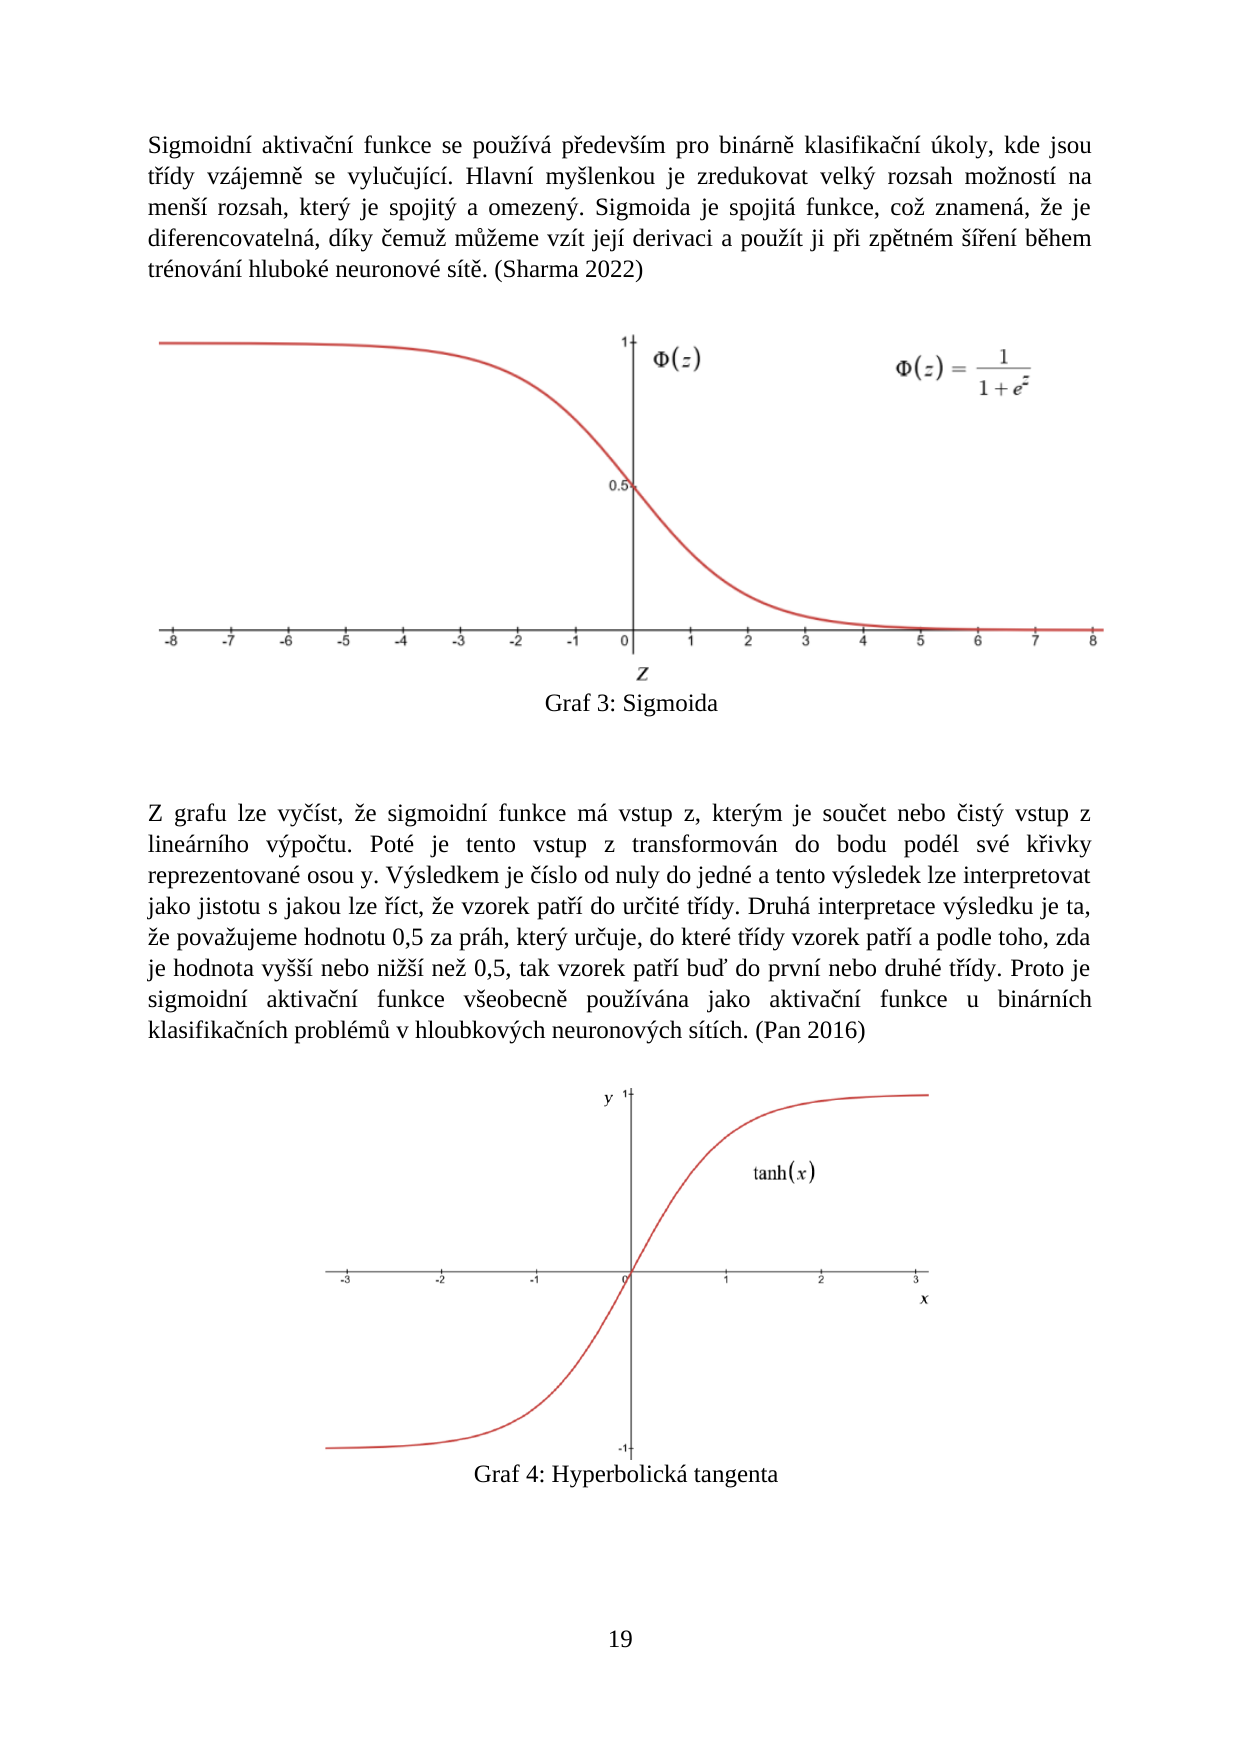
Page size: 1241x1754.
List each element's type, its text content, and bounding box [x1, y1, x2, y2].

text Graf 3: Sigmoida [159, 689, 1104, 717]
picture [158, 332, 1104, 689]
text Graf 4: Hyperbolická tangenta [318, 1460, 934, 1488]
picture [318, 1088, 934, 1460]
text Z grafu lze vyčíst, že sigmoidní funkce má vstup z, kterým je součet nebo čistý vstup z lineárního výpočtu. Poté je tento vstup z transformován do bodu podél své křivky reprezentované osou y. Výsledkem je číslo od nuly do jedné a tento výsledek lze interpretovat jako jistotu s jakou lze říct, že vzorek patří do určité třídy. Druhá interpretace výsledku je ta, že považujeme hodnotu 0,5 za práh, který určuje, do které třídy vzorek patří a podle toho, zda je hodnota vyšší nebo nižší než 0,5, tak vzorek patří buď do první nebo druhé třídy. Proto je sigmoidní aktivační funkce všeobecně používána jako aktivační funkce u binárních klasifikačních problémů v hloubkových neuronových sítích. (Pan 2016) [148, 798, 1092, 1044]
text Sigmoidní aktivační funkce se používá především pro binárně klasifikační úkoly, kde jsou třídy vzájemně se vylučující. Hlavní myšlenkou je zredukovat velký rozsah možností na menší rozsah, který je spojitý a omezený. Sigmoida je spojitá funkce, což znamená, že je diferencovatelná, díky čemuž můžeme vzít její derivaci a použít ji při zpětném šíření během trénování hluboké neuronové sítě. (Sharma 2022) [148, 130, 1092, 283]
